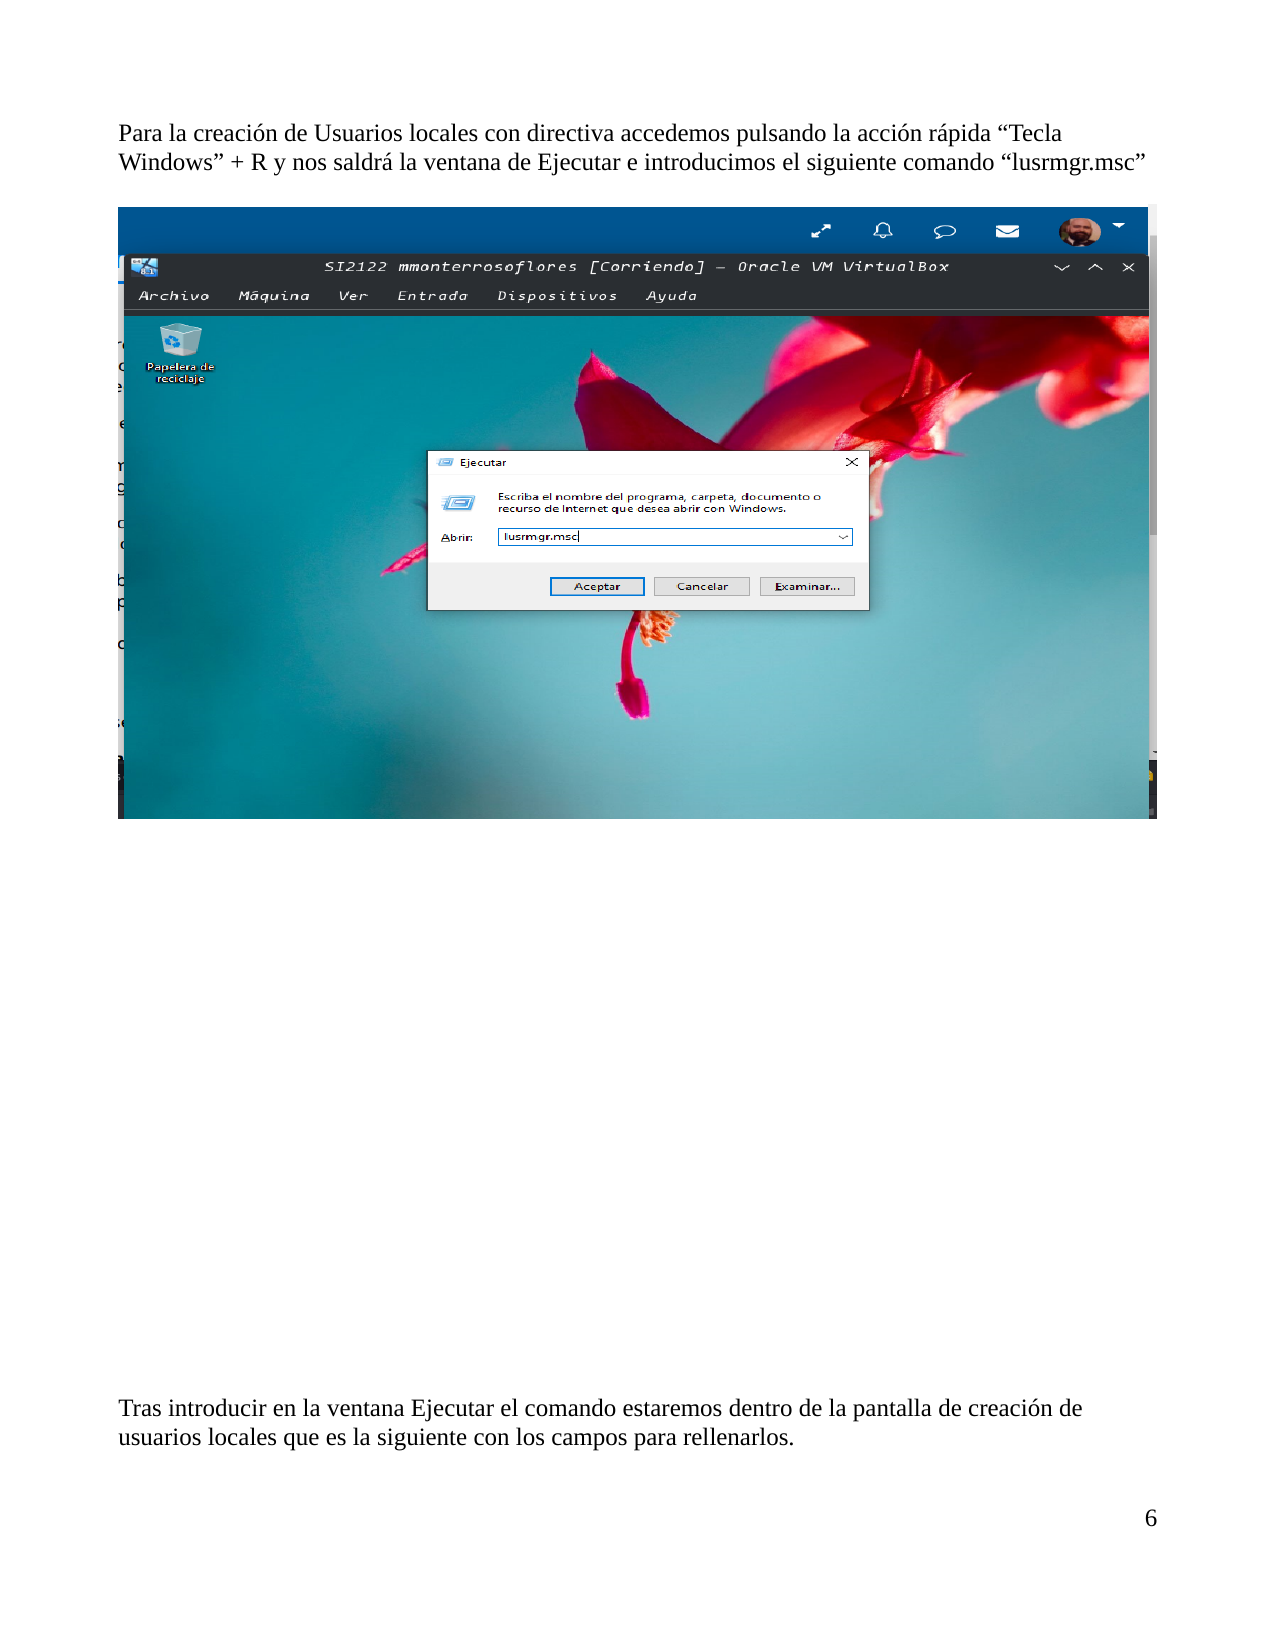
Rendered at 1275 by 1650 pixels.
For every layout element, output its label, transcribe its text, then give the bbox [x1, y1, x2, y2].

text Tras introducir en la ventana Ejecutar el comando estaremos dentro de la pantalla de creación de usuarios locales que es la siguiente con los campos para rellenarlos. [118, 1393, 1157, 1451]
picture [118, 204, 1157, 819]
text Para la creación de Usuarios locales con directiva accedemos pulsando la acción rápida “Tecla Windows” + R y nos saldrá la ventana de Ejecutar e introducimos el siguiente comando “lusrmgr.msc” [118, 118, 1157, 176]
table_header [118, 819, 1157, 847]
